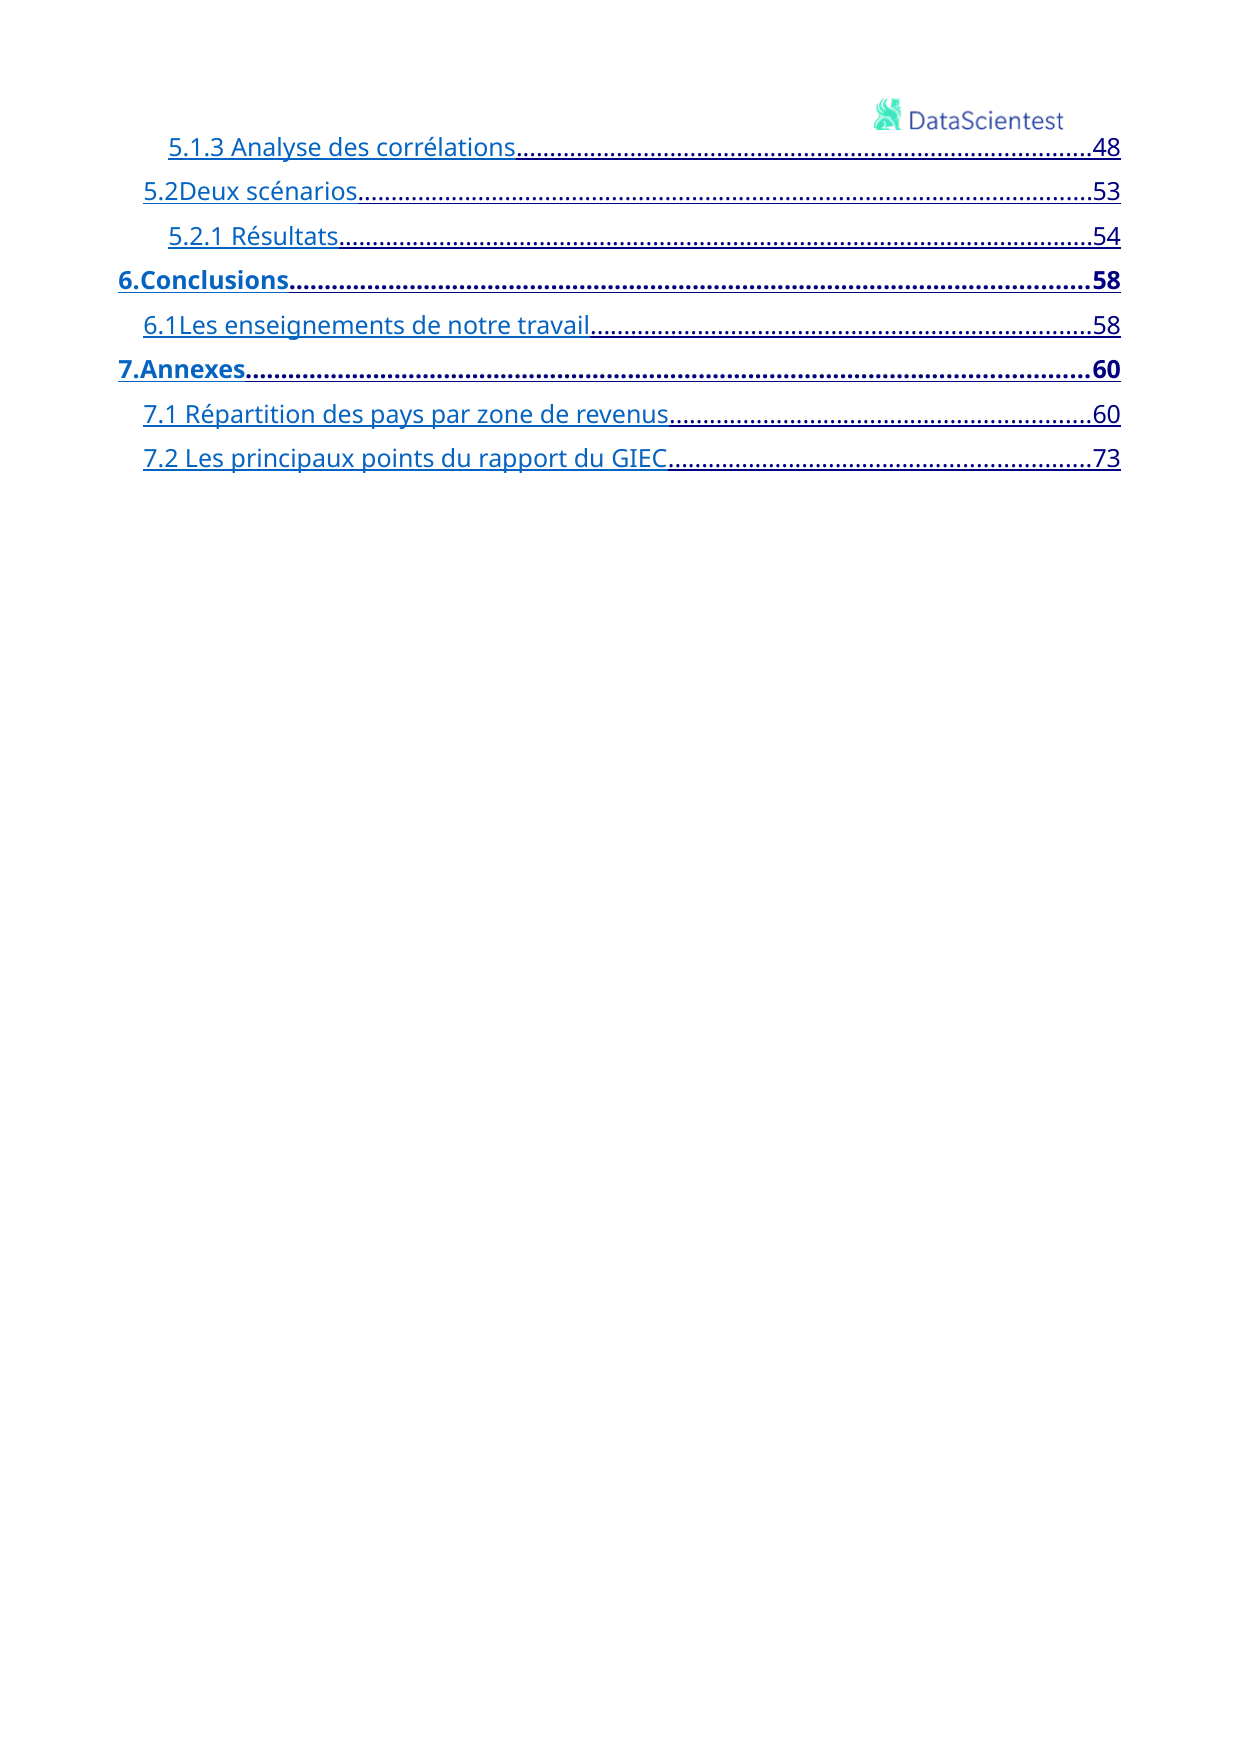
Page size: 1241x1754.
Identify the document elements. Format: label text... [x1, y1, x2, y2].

text 7.2 Les principaux points du rapport du GIEC 73 [143, 441, 1122, 475]
text 5.1.3 Analyse des corrélations 48 [168, 129, 1122, 163]
text 5.2 Deux scénarios 53 [143, 174, 1122, 208]
text 6. Conclusions 58 [118, 263, 1122, 297]
text 7.1 Répartition des pays par zone de revenus 60 [143, 396, 1122, 430]
text 6.1 Les enseignements de notre travail 58 [143, 307, 1122, 341]
text 5.2.1 Résultats 54 [168, 218, 1122, 252]
text 7. Annexes 60 [118, 352, 1122, 386]
